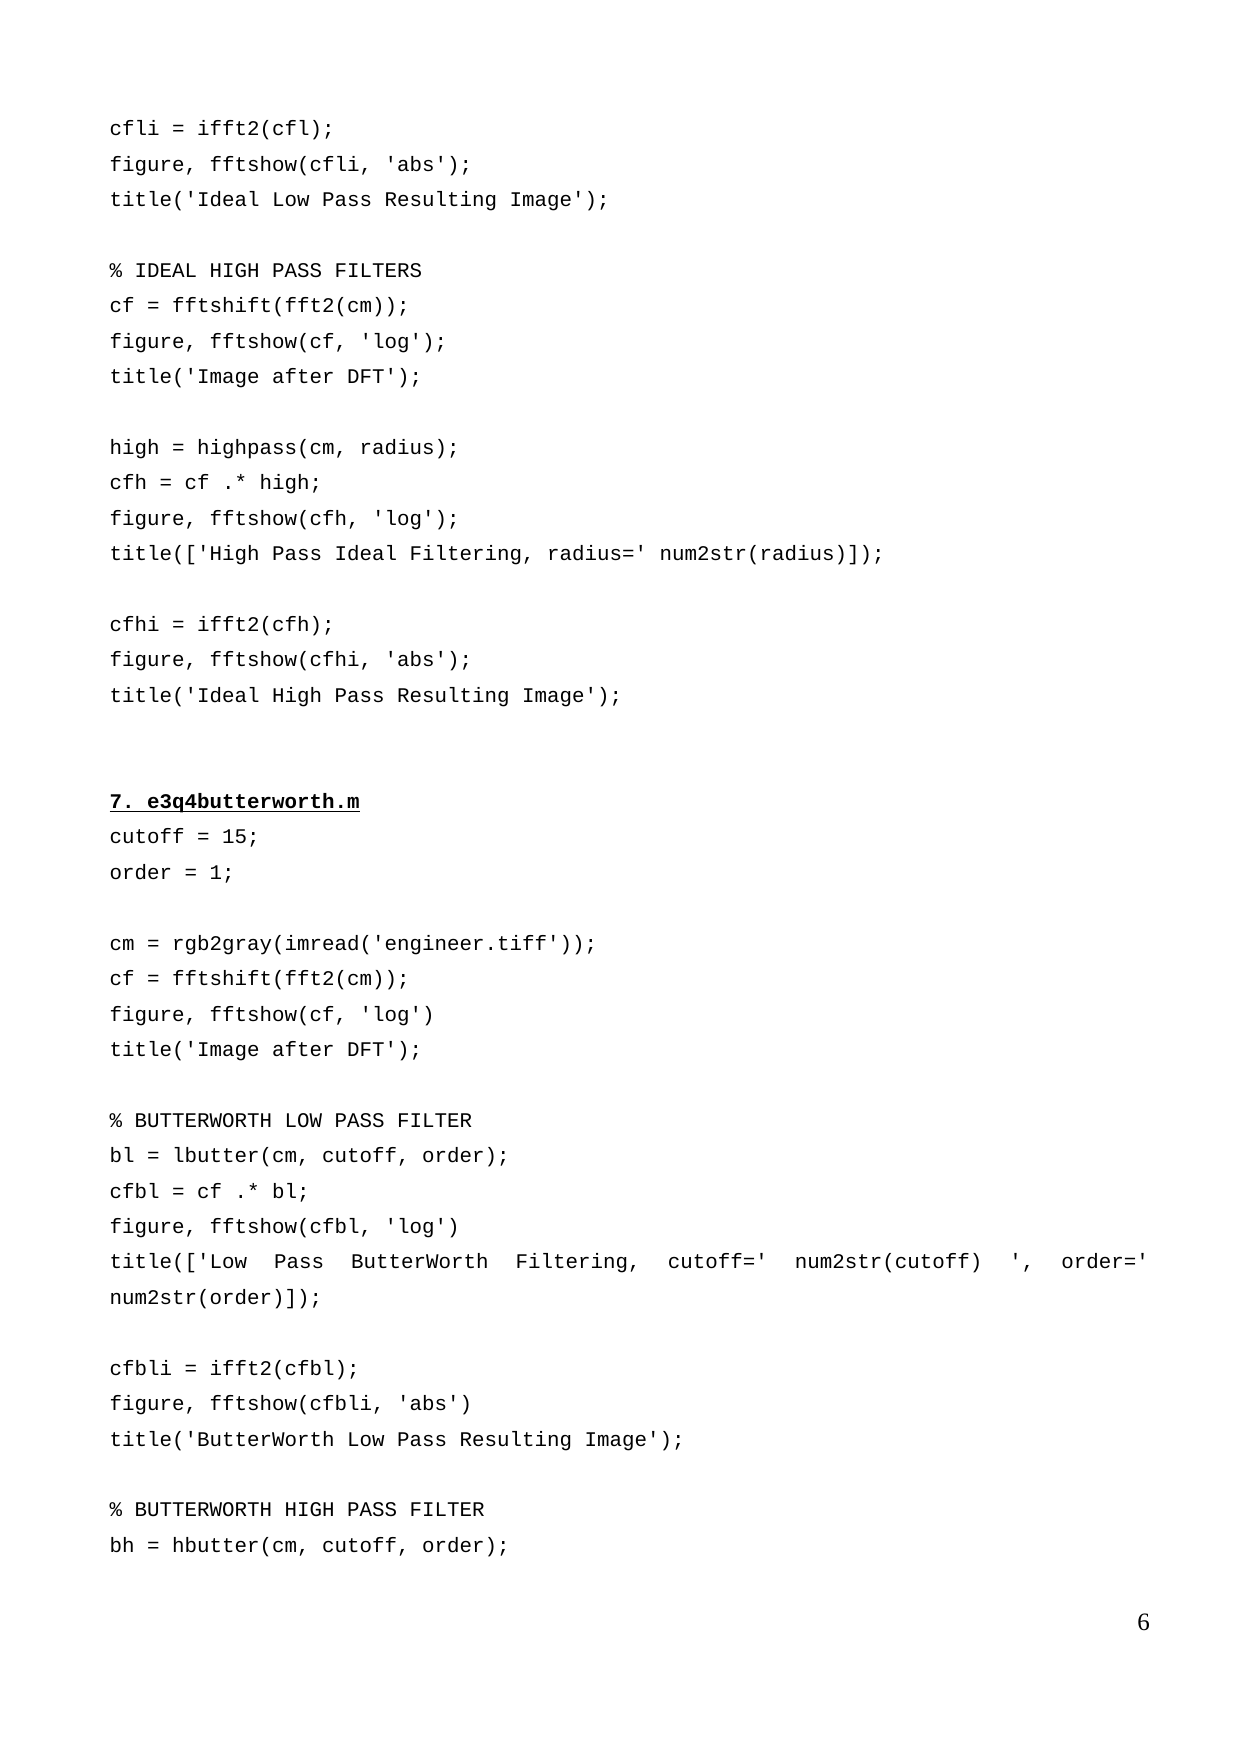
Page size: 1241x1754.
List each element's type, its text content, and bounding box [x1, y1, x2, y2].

text figure, fftshow(cfbl, 'log') [109, 1216, 1149, 1240]
text figure, fftshow(cfli, 'abs'); [109, 153, 1149, 177]
text figure, fftshow(cf, 'log'); [109, 331, 1149, 354]
text figure, fftshow(cfbli, 'abs') [109, 1393, 1149, 1417]
text cfbli = ifft2(cfbl); [109, 1358, 1149, 1381]
text figure, fftshow(cfhi, 'abs'); [109, 649, 1149, 673]
text % IDEAL HIGH PASS FILTERS [109, 260, 1149, 283]
text figure, fftshow(cf, 'log') [109, 1003, 1149, 1027]
text cf = fftshift(fft2(cm)); [109, 968, 1149, 992]
text title('Ideal Low Pass Resulting Image'); [109, 189, 1149, 213]
text % BUTTERWORTH LOW PASS FILTER [109, 1110, 1149, 1133]
text cfh = cf .* high; [109, 472, 1149, 496]
text bl = lbutter(cm, cutoff, order); [109, 1145, 1149, 1169]
text cfli = ifft2(cfl); [109, 118, 1149, 142]
text high = highpass(cm, radius); [109, 437, 1149, 461]
text title('ButterWorth Low Pass Resulting Image'); [109, 1428, 1149, 1452]
text cfhi = ifft2(cfh); [109, 614, 1149, 638]
text cfbl = cf .* bl; [109, 1181, 1149, 1204]
text figure, fftshow(cfh, 'log'); [109, 508, 1149, 531]
text % BUTTERWORTH HIGH PASS FILTER [109, 1499, 1149, 1523]
text 7. e3q4butterworth.m [109, 791, 1149, 815]
text order = 1; [109, 862, 1149, 886]
text cf = fftshift(fft2(cm)); [109, 295, 1149, 319]
text bh = hbutter(cm, cutoff, order); [109, 1535, 1149, 1558]
text title(['Low Pass ButterWorth Filtering, cutoff=' num2str(cutoff) ', order=' num2str(order)]); [109, 1251, 1149, 1311]
text cm = rgb2gray(imread('engineer.tiff')); [109, 933, 1149, 956]
text cutoff = 15; [109, 826, 1149, 850]
text title('Image after DFT'); [109, 366, 1149, 390]
text title(['High Pass Ideal Filtering, radius=' num2str(radius)]); [109, 543, 1149, 567]
text title('Ideal High Pass Resulting Image'); [109, 685, 1149, 708]
text title('Image after DFT'); [109, 1039, 1149, 1063]
